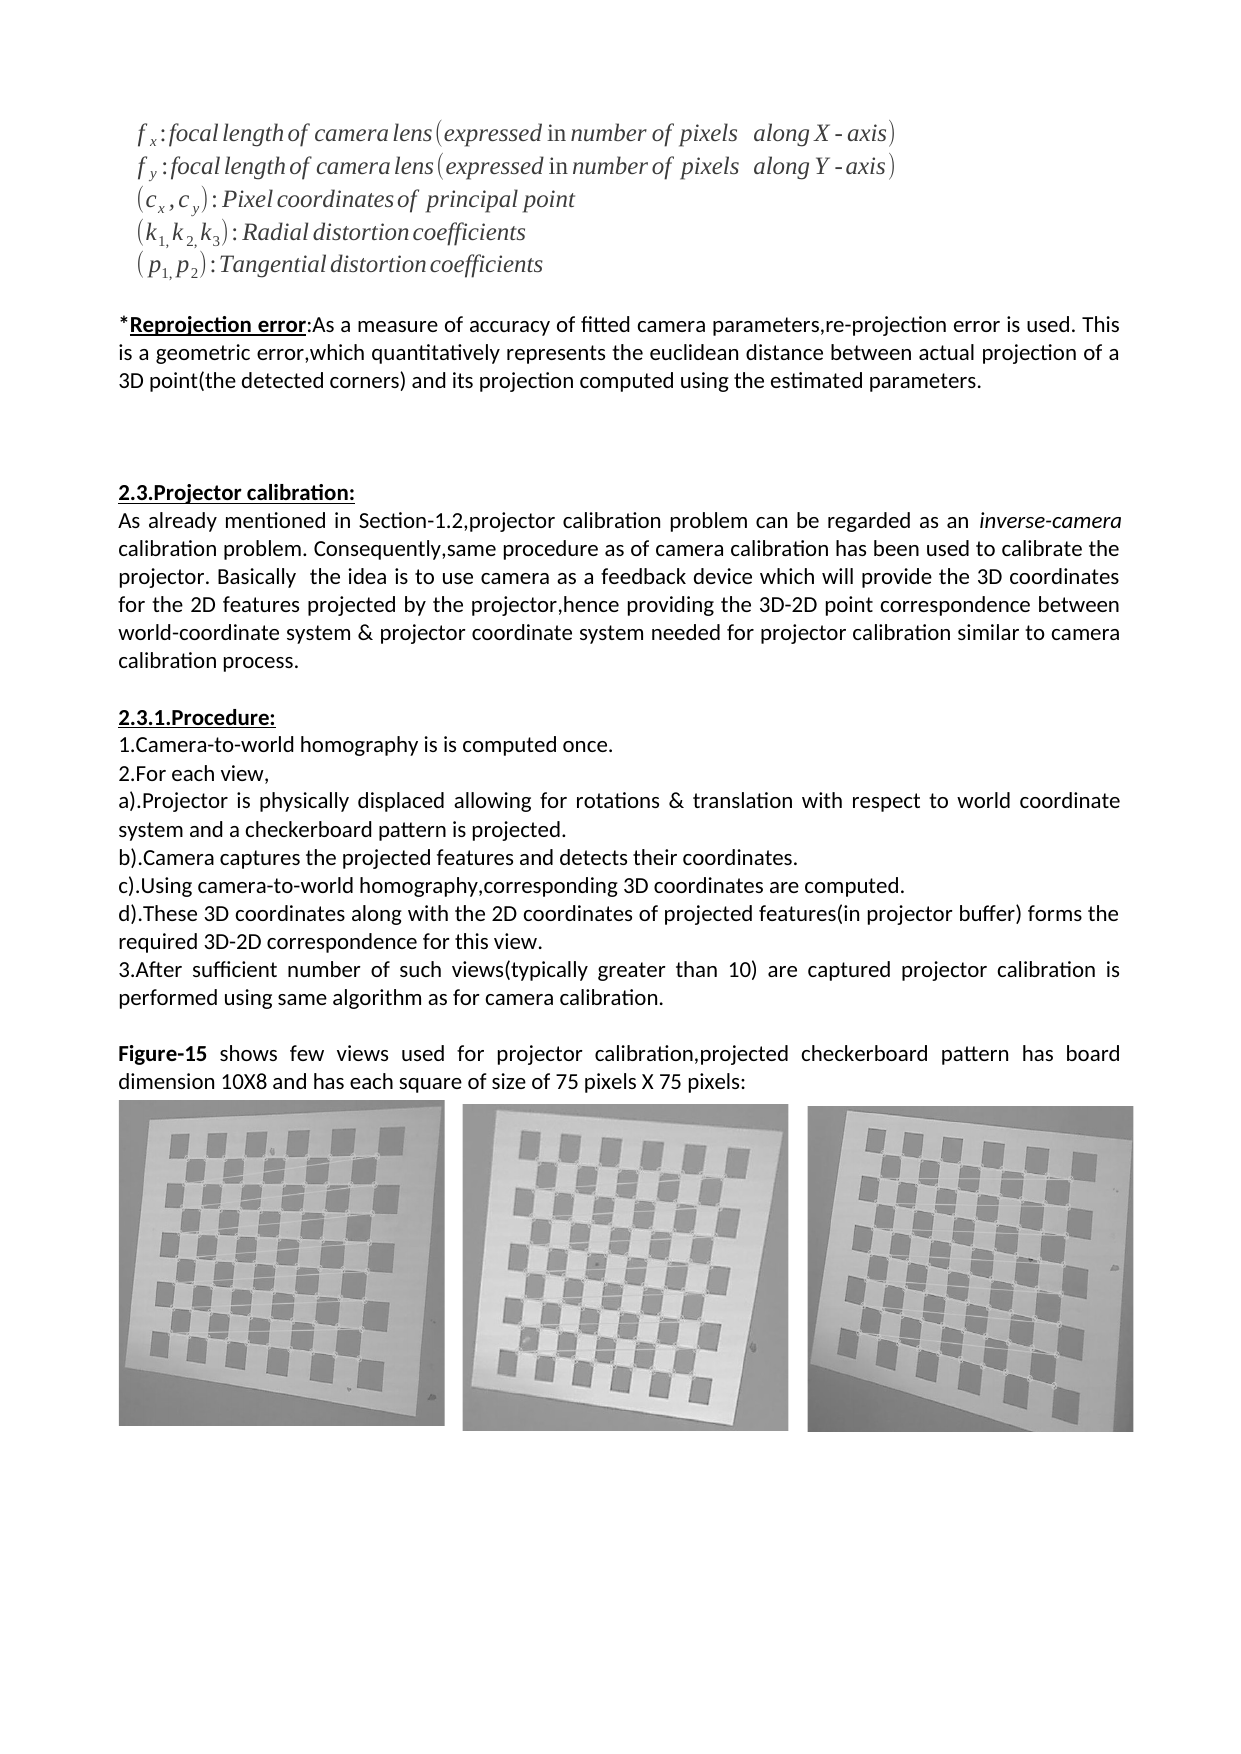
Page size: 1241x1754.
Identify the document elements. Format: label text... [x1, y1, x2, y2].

picture [462, 1104, 789, 1431]
picture [807, 1106, 1134, 1432]
text 2.3.Projector calibration: [118, 478, 1122, 506]
text b).Camera captures the projected features and detects their coordinates. [118, 843, 1122, 871]
text 3.After sufficient number of such views(typically greater than 10) are captured projector calibration is performed using same algorithm as for camera calibration. [118, 955, 1122, 1011]
text a).Projector is physically displaced allowing for rotations & translation with respect to world coordinate system and a checkerboard pattern is projected. [118, 787, 1122, 843]
picture [118, 1100, 445, 1426]
text 2.3.1.Procedure: [118, 703, 1122, 731]
text As already mentioned in Section-1.2,projector calibration problem can be regarded as an inverse-camera calibration problem. Consequently,same procedure as of camera calibration has been used to calibrate the projector. Basically the idea is to use camera as a feedback device which will provide the 3D coordinates for the 2D features projected by the projector,hence providing the 3D-2D point correspondence between world-coordinate system & projector coordinate system needed for projector calibration similar to camera calibration process. [118, 506, 1122, 674]
text d).These 3D coordinates along with the 2D coordinates of projected features(in projector buffer) forms the required 3D-2D correspondence for this view. [118, 899, 1122, 955]
text c).Using camera-to-world homography,corresponding 3D coordinates are computed. [118, 871, 1122, 899]
text 2.For each view, [118, 759, 1122, 787]
text 1.Camera-to-world homography is is computed once. [118, 731, 1122, 759]
text *Reprojection error:As a measure of accuracy of fitted camera parameters,re-projection error is used. This is a geometric error,which quantitatively represents the euclidean distance between actual projection of a 3D point(the detected corners) and its projection computed using the estimated parameters. [118, 310, 1122, 394]
text Figure-15 shows few views used for projector calibration,projected checkerboard pattern has board dimension 10X8 and has each square of size of 75 pixels X 75 pixels: [118, 1039, 1122, 1095]
